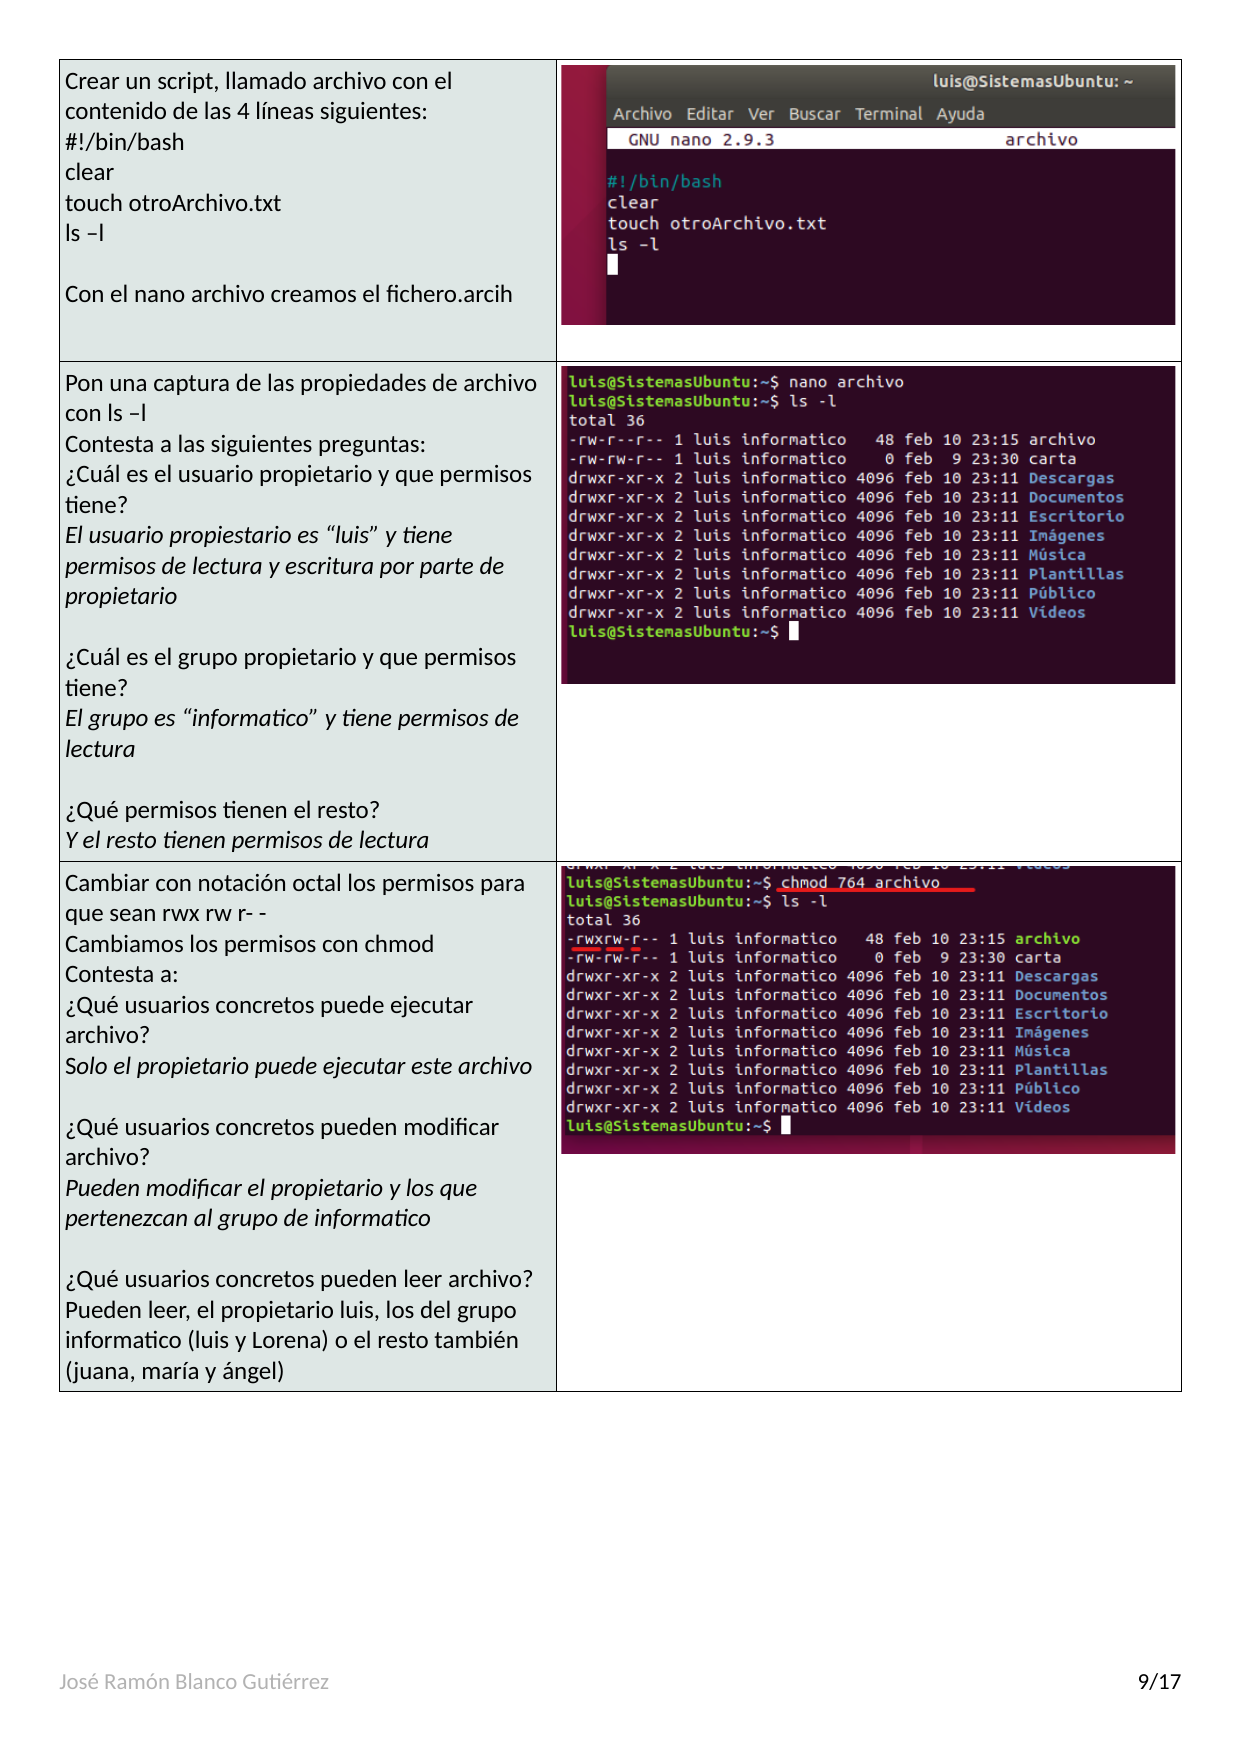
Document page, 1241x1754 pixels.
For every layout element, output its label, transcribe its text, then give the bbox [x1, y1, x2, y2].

table_cell Crear un script, llamado archivo con el contenido de las 4 líneas siguientes: #!/bin/bash clear touch otroArchivo.txt ls –l Con el nano archivo creamos el fichero.arcih [60, 60, 556, 361]
table_cell Cambiar con notación octal los permisos para que sean rwx rw r- - Cambiamos los permisos con chmod Contesta a: ¿Qué usuarios concretos puede ejecutar archivo? Solo el propietario puede ejecutar este archivo ¿Qué usuarios concretos pueden modificar archivo? Pueden modificar el propietario y los que pertenezcan al grupo de informatico ¿Qué usuarios concretos pueden leer archivo? Pueden leer, el propietario luis, los del grupo informatico (luis y Lorena) o el resto también (juana, maría y ángel) [60, 862, 556, 1391]
picture [561, 366, 1176, 684]
table_cell Pon una captura de las propiedades de archivo con ls –l Contesta a las siguientes preguntas: ¿Cuál es el usuario propietario y que permisos tiene? El usuario propiestario es “luis” y tiene permisos de lectura y escritura por parte de propietario ¿Cuál es el grupo propietario y que permisos tiene? El grupo es “informatico” y tiene permisos de lectura ¿Qué permisos tienen el resto? Y el resto tienen permisos de lectura [60, 362, 556, 861]
picture [561, 866, 1176, 1154]
table_cell [557, 862, 1181, 1391]
picture [561, 65, 1176, 325]
table_cell [557, 362, 1181, 861]
table_cell [557, 60, 1181, 361]
